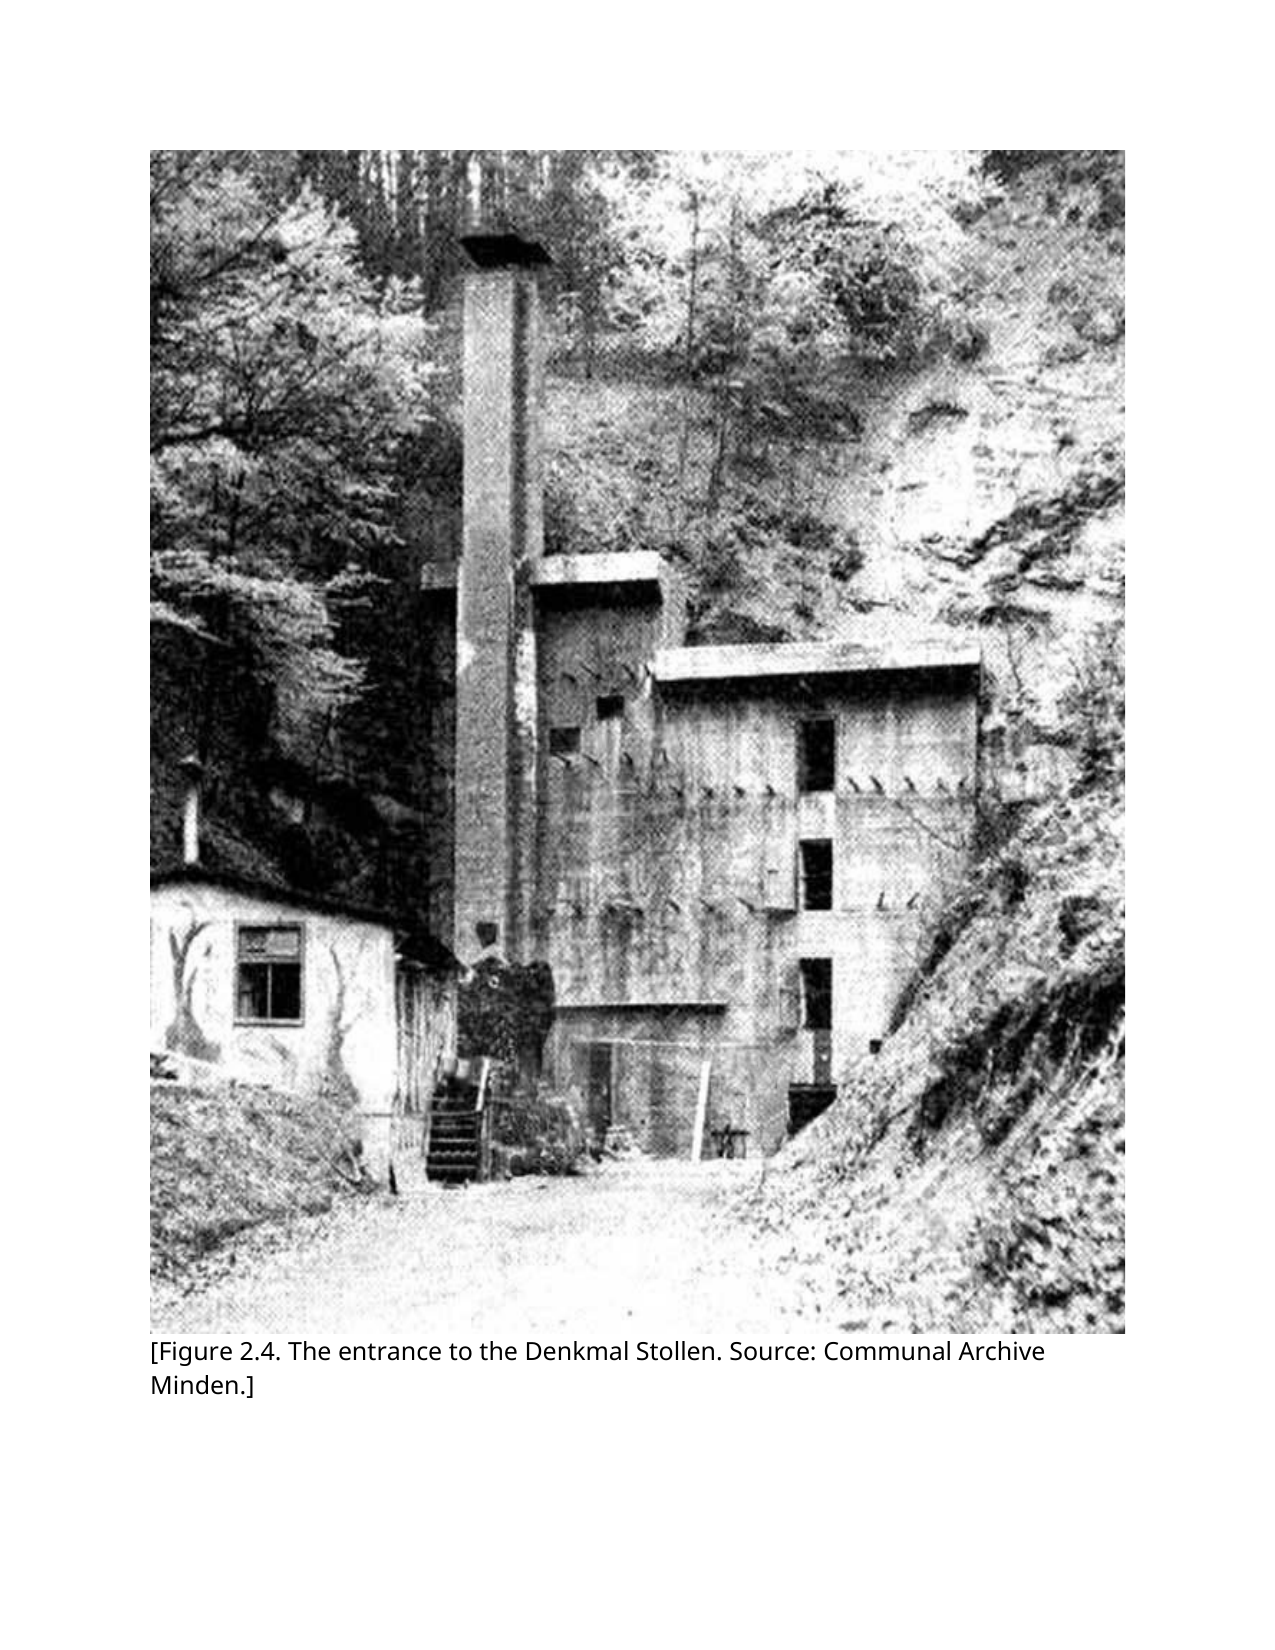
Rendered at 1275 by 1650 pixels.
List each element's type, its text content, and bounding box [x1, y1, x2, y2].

text [Figure 2.4. The entrance to the Denkmal Stollen. Source: Communal Archive Minden.] [150, 1334, 1125, 1402]
picture [150, 150, 1125, 1334]
